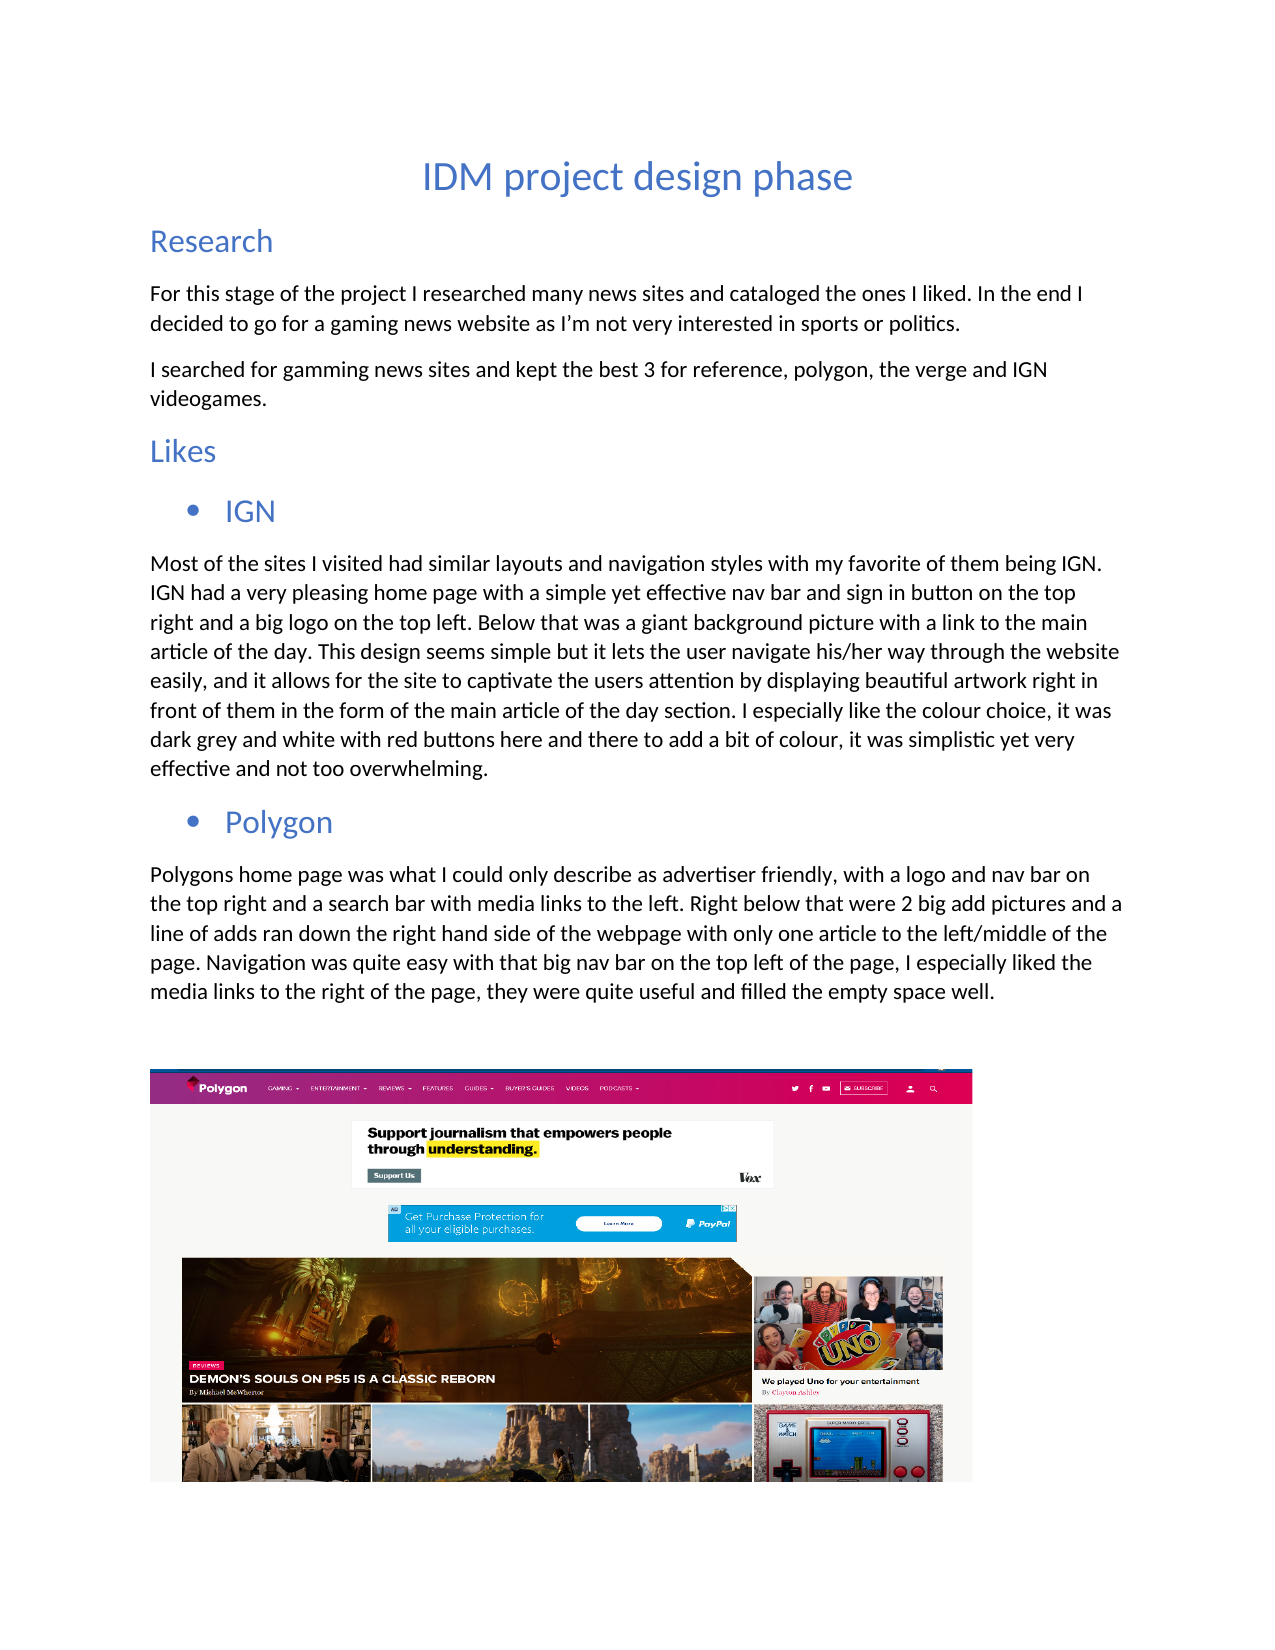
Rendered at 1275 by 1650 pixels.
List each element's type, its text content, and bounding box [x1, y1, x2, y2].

list Polygon [187, 801, 1125, 841]
text Polygons home page was what I could only describe as advertiser friendly, with a logo and nav bar on the top right and a search bar with media links to the left. Right below that were 2 big add pictures and a line of adds ran down the right hand side of the webpage with only one article to the left/middle of the page. Navigation was quite easy with that big nav bar on the top left of the page, I especially liked the media links to the right of the page, they were quite useful and filled the empty space well. [150, 860, 1125, 1006]
text Most of the sites I visited had similar layouts and navigation styles with my favorite of them being IGN. IGN had a very pleasing home page with a simple yet effective nav bar and sign in button on the top right and a big logo on the top left. Below that was a giant background picture with a link to the main article of the day. This design seems simple but it lets the user navigate his/her way through the website easily, and it allows for the site to captivate the users attention by displaying beautiful artwork right in front of them in the form of the main article of the day section. I especially like the colour choice, it was dark grey and white with red buttons here and there to add a bit of colour, it was simplistic yet very effective and not too overwhelming. [150, 549, 1125, 783]
list IGN [187, 489, 1125, 530]
text IDM project design phase [150, 150, 1125, 201]
text Likes [150, 430, 1125, 471]
text I searched for gamming news sites and kept the best 3 for reference, polygon, the verge and IGN videogames. [150, 355, 1125, 412]
text For this stage of the project I researched many news sites and cataloged the ones I liked. In the end I decided to go for a gaming news website as I’m not very interested in sports or politics. [150, 279, 1125, 337]
text Research [150, 220, 1125, 261]
